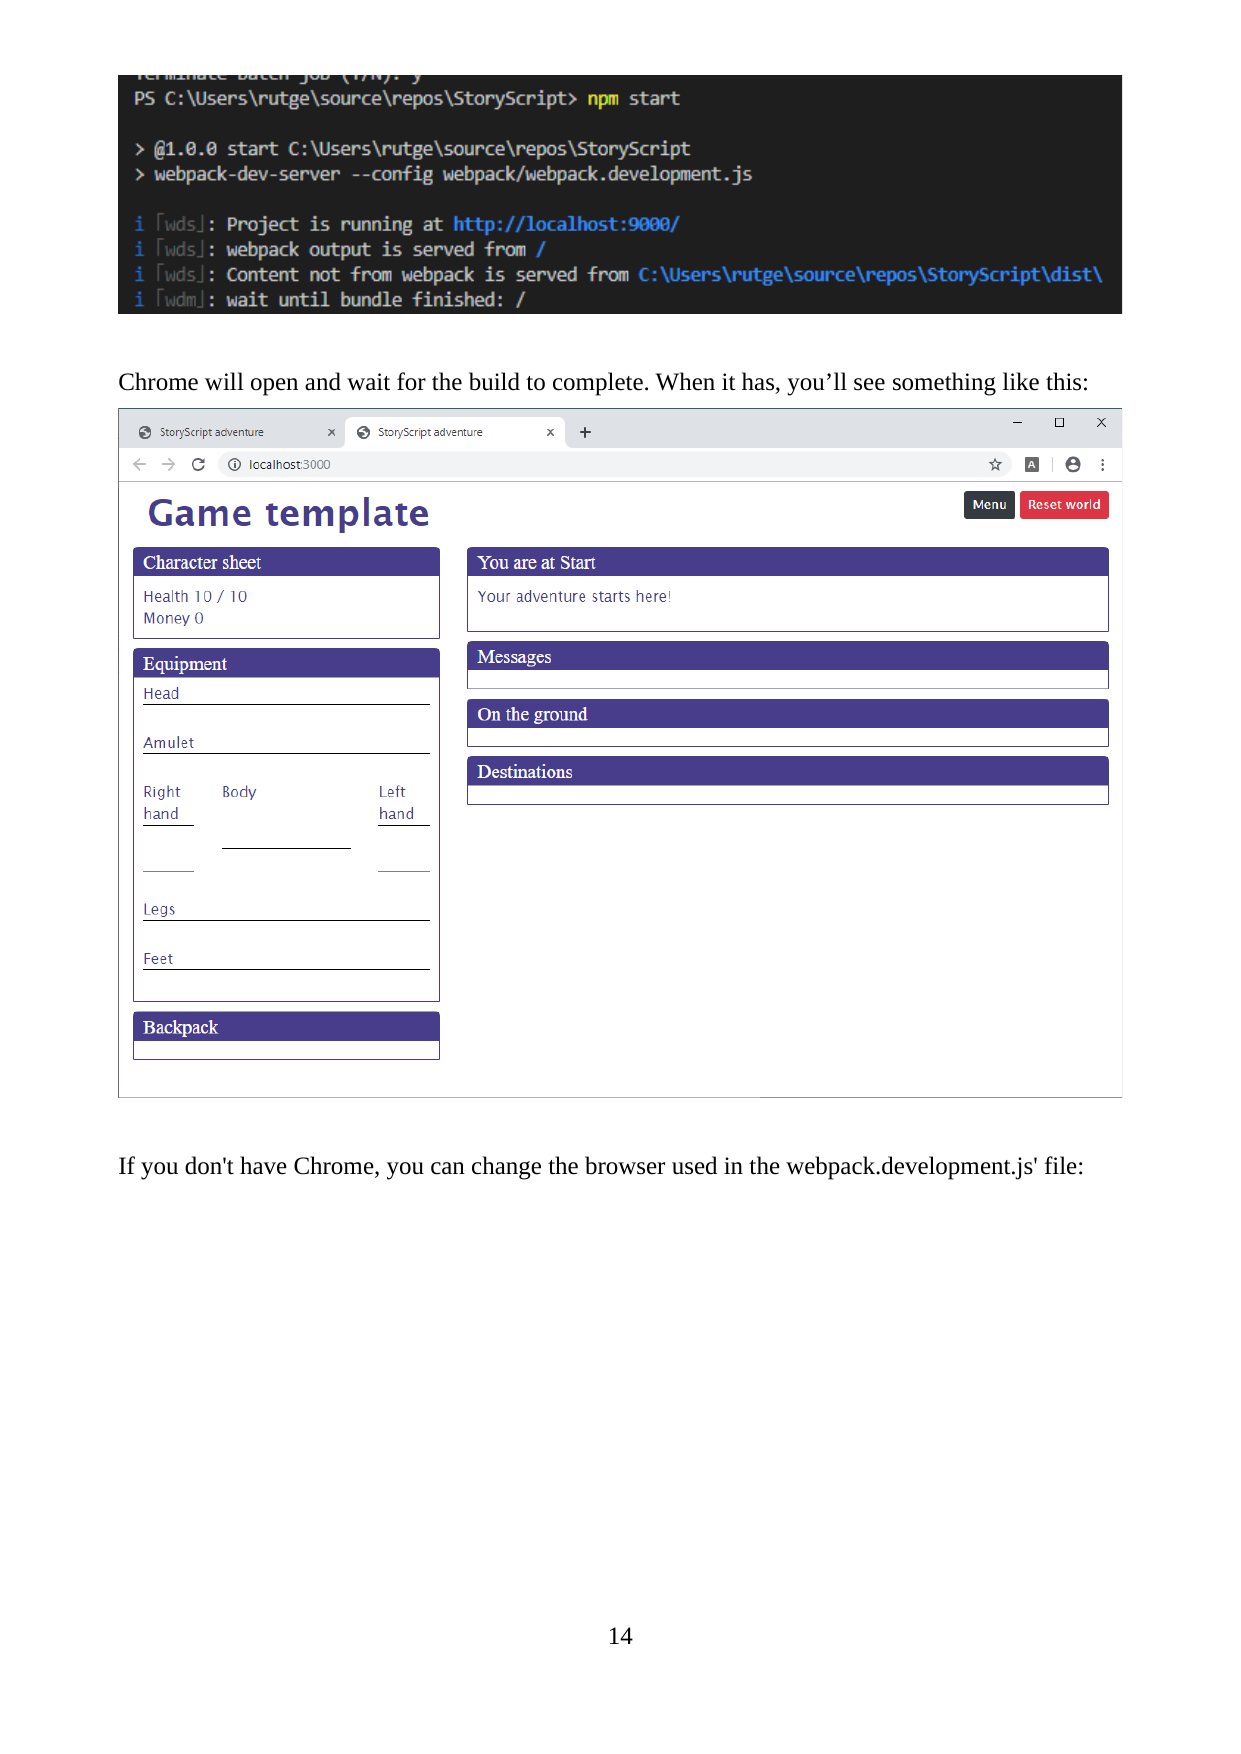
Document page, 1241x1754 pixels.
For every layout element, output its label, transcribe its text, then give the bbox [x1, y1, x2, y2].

text Chrome will open and wait for the build to complete. When it has, you’ll see something like this: [118, 367, 1122, 396]
text If you don't have Chrome, you can change the browser used in the webpack.development.js' file: [118, 1151, 1122, 1180]
